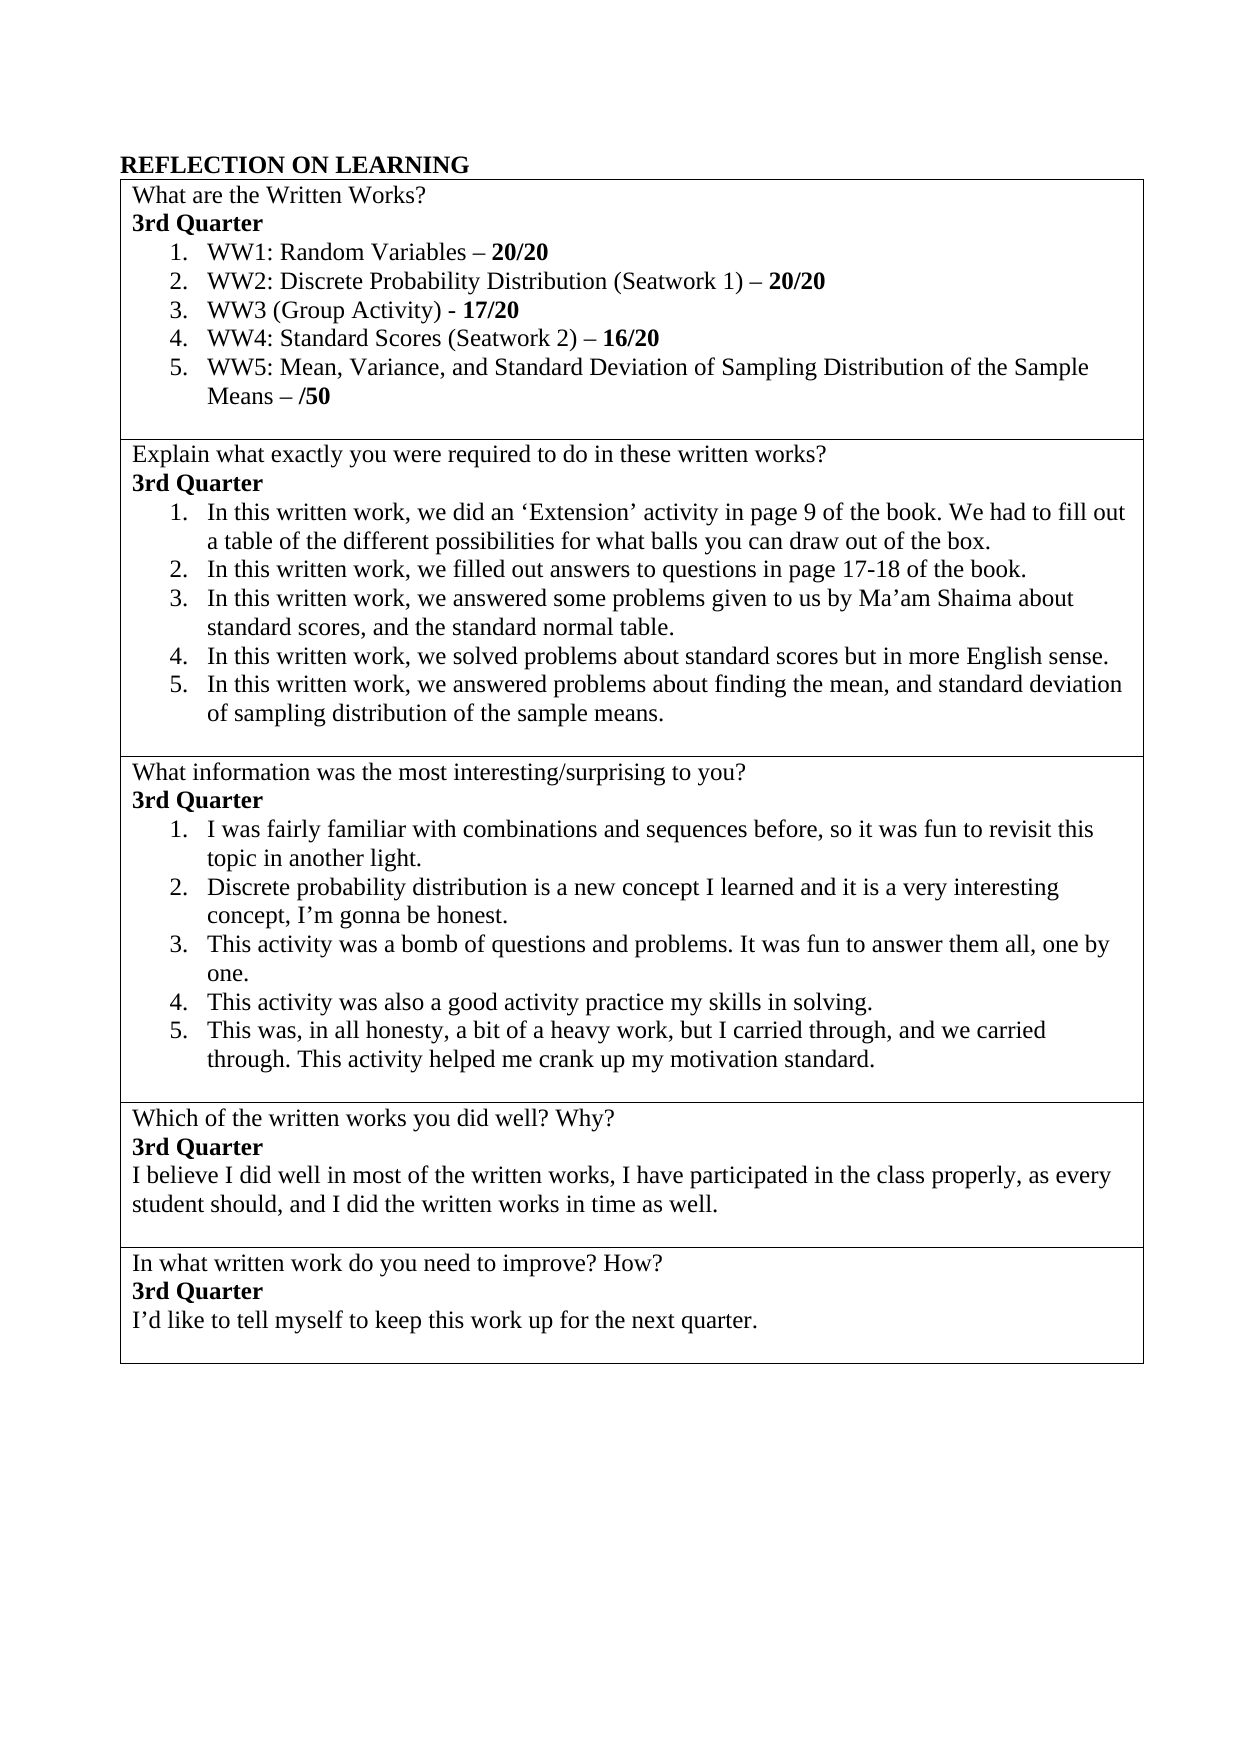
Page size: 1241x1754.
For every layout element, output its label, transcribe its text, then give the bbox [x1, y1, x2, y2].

table_cell In what written work do you need to improve? How? 3rd Quarter I’d like to tell myself to keep this work up for the next quarter. [121, 1248, 1143, 1363]
table_header What are the Written Works? 3rd Quarter WW1: Random Variables – 20/20 WW2: Discrete Probability Distribution (Seatwork 1) – 20/20 WW3 (Group Activity) - 17/20 WW4: Standard Scores (Seatwork 2) – 16/20 WW5: Mean, Variance, and Standard Deviation of Sampling Distribution of the Sample Means – /50 [121, 180, 1143, 438]
text REFLECTION ON LEARNING [120, 150, 1120, 179]
table_cell What information was the most interesting/surprising to you? 3rd Quarter I was fairly familiar with combinations and sequences before, so it was fun to revisit this topic in another light. Discrete probability distribution is a new concept I learned and it is a very interesting concept, I’m gonna be honest. This activity was a bomb of questions and problems. It was fun to answer them all, one by one. This activity was also a good activity practice my skills in solving. This was, in all honesty, a bit of a heavy work, but I carried through, and we carried through. This activity helped me crank up my motivation standard. [121, 757, 1143, 1102]
table_cell Which of the written works you did well? Why? 3rd Quarter I believe I did well in most of the written works, I have participated in the class properly, as every student should, and I did the written works in time as well. [121, 1103, 1143, 1247]
table_cell Explain what exactly you were required to do in these written works? 3rd Quarter In this written work, we did an ‘Extension’ activity in page 9 of the book. We had to fill out a table of the different possibilities for what balls you can draw out of the box. In this written work, we filled out answers to questions in page 17-18 of the book. In this written work, we answered some problems given to us by Ma’am Shaima about standard scores, and the standard normal table. In this written work, we solved problems about standard scores but in more English sense. In this written work, we answered problems about finding the mean, and standard deviation of sampling distribution of the sample means. [121, 440, 1143, 756]
